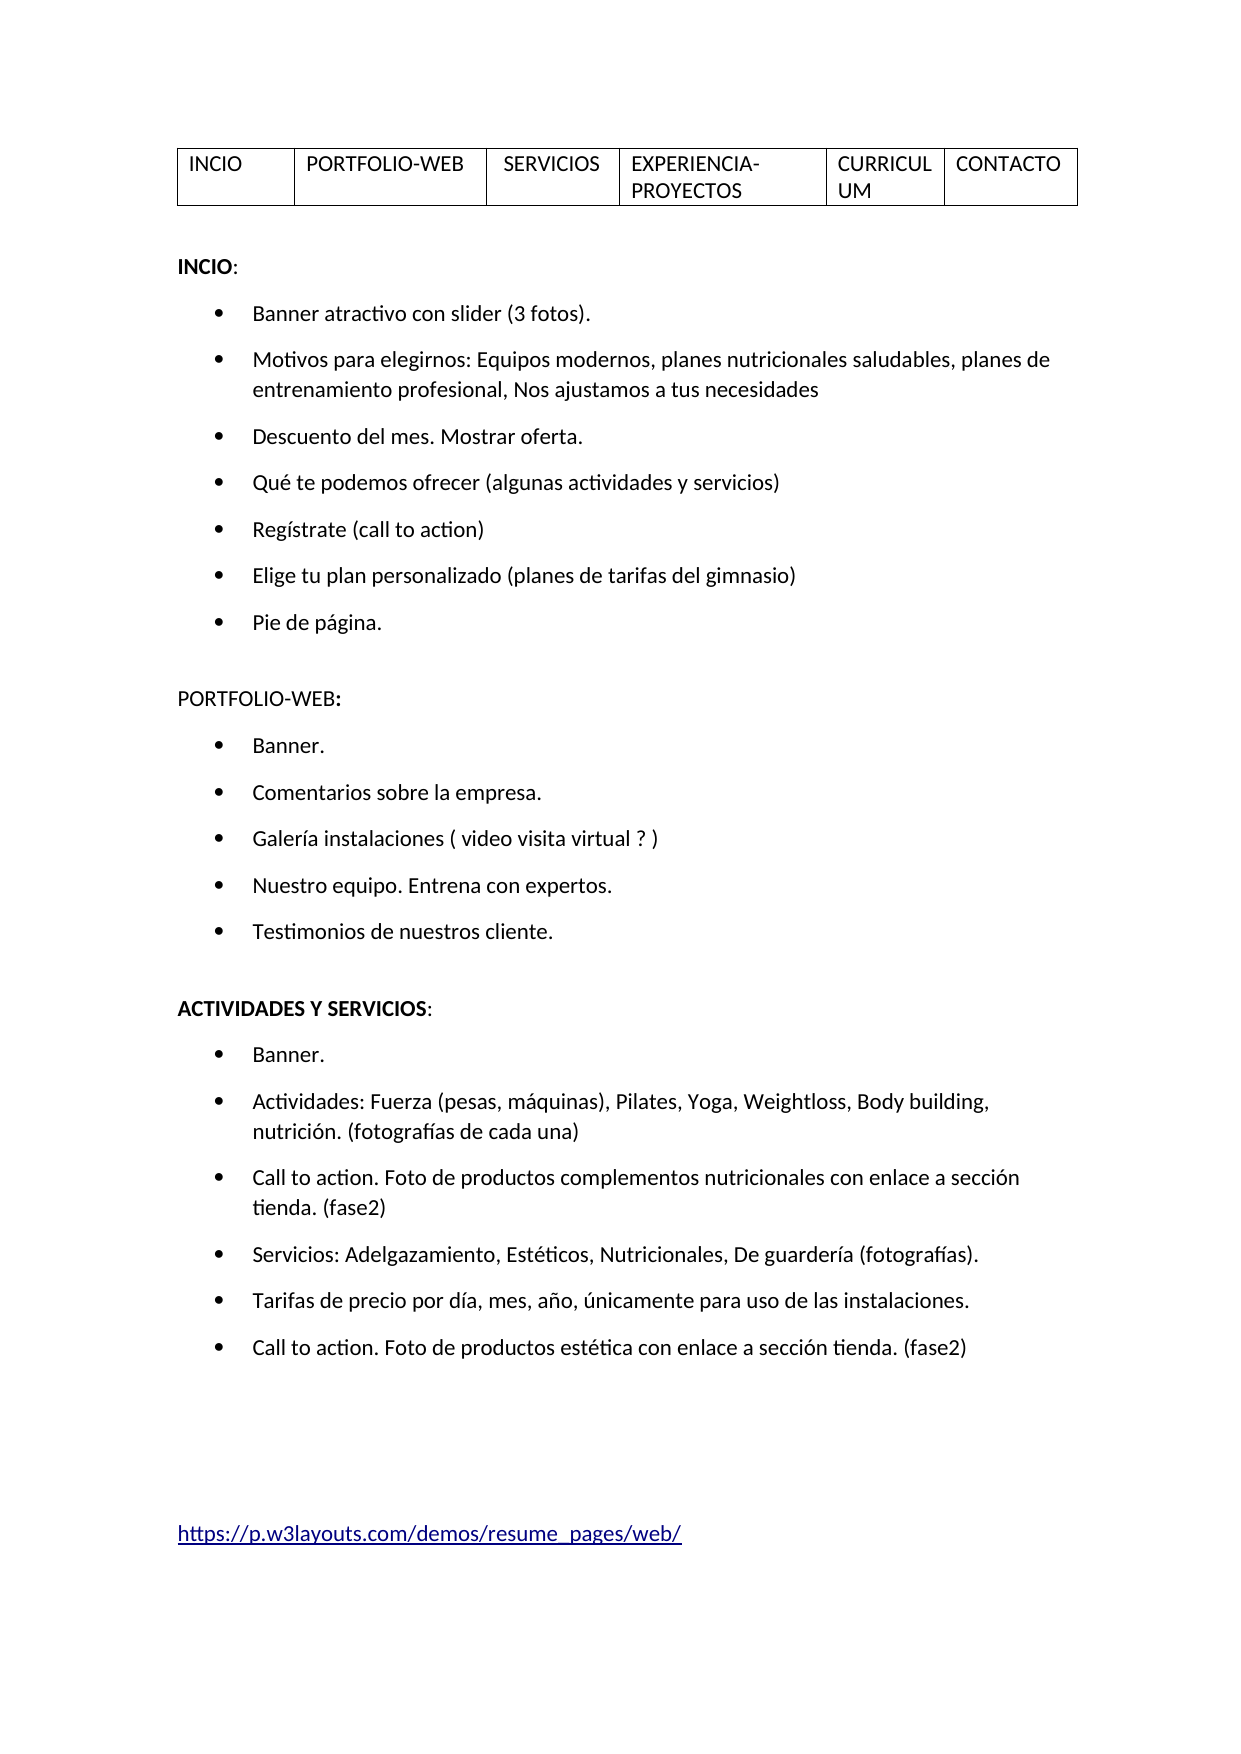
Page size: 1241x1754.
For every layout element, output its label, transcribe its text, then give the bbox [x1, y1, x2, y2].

list Actividades: Fuerza (pesas, máquinas), Pilates, Yoga, Weightloss, Body building, nutrición. (fotografías de cada una) [215, 1087, 1063, 1145]
list Testimonios de nuestros cliente. [215, 917, 1063, 975]
list Elige tu plan personalizado (planes de tarifas del gimnasio) [215, 562, 1063, 589]
table_header EXPERIENCIA-PROYECTOS [620, 149, 826, 205]
text INCIO: [177, 252, 1063, 280]
list Pie de página. [215, 608, 1063, 636]
table_header CURRICULUM [827, 149, 944, 205]
table_header PORTFOLIO-WEB [295, 149, 486, 205]
list Motivos para elegirnos: Equipos modernos, planes nutricionales saludables, planes de entrenamiento profesional, Nos ajustamos a tus necesidades [215, 345, 1063, 403]
list Tarifas de precio por día, mes, año, únicamente para uso de las instalaciones. [215, 1286, 1063, 1314]
text https://p.w3layouts.com/demos/resume_pages/web/ [177, 1519, 1063, 1547]
list Banner. [215, 1040, 1063, 1068]
text ACTIVIDADES Y SERVICIOS: [177, 994, 1063, 1022]
table_header CONTACTO [945, 149, 1077, 205]
table_header SERVICIOS [487, 149, 619, 205]
list Regístrate (call to action) [215, 515, 1063, 543]
list Nuestro equipo. Entrena con expertos. [215, 871, 1063, 899]
list Call to action. Foto de productos estética con enlace a sección tienda. (fase2) [215, 1333, 1063, 1361]
list Qué te podemos ofrecer (algunas actividades y servicios) [215, 468, 1063, 496]
list Servicios: Adelgazamiento, Estéticos, Nutricionales, De guardería (fotografías). [215, 1240, 1063, 1268]
list Call to action. Foto de productos complementos nutricionales con enlace a sección tienda. (fase2) [215, 1163, 1063, 1221]
list Comentarios sobre la empresa. [215, 778, 1063, 806]
text PORTFOLIO-WEB: [177, 655, 1063, 713]
list Galería instalaciones ( video visita virtual ? ) [215, 824, 1063, 852]
table_header INCIO [178, 149, 294, 205]
list Descuento del mes. Mostrar oferta. [215, 422, 1063, 450]
list Banner. [215, 731, 1063, 759]
list Banner atractivo con slider (3 fotos). [215, 299, 1063, 327]
